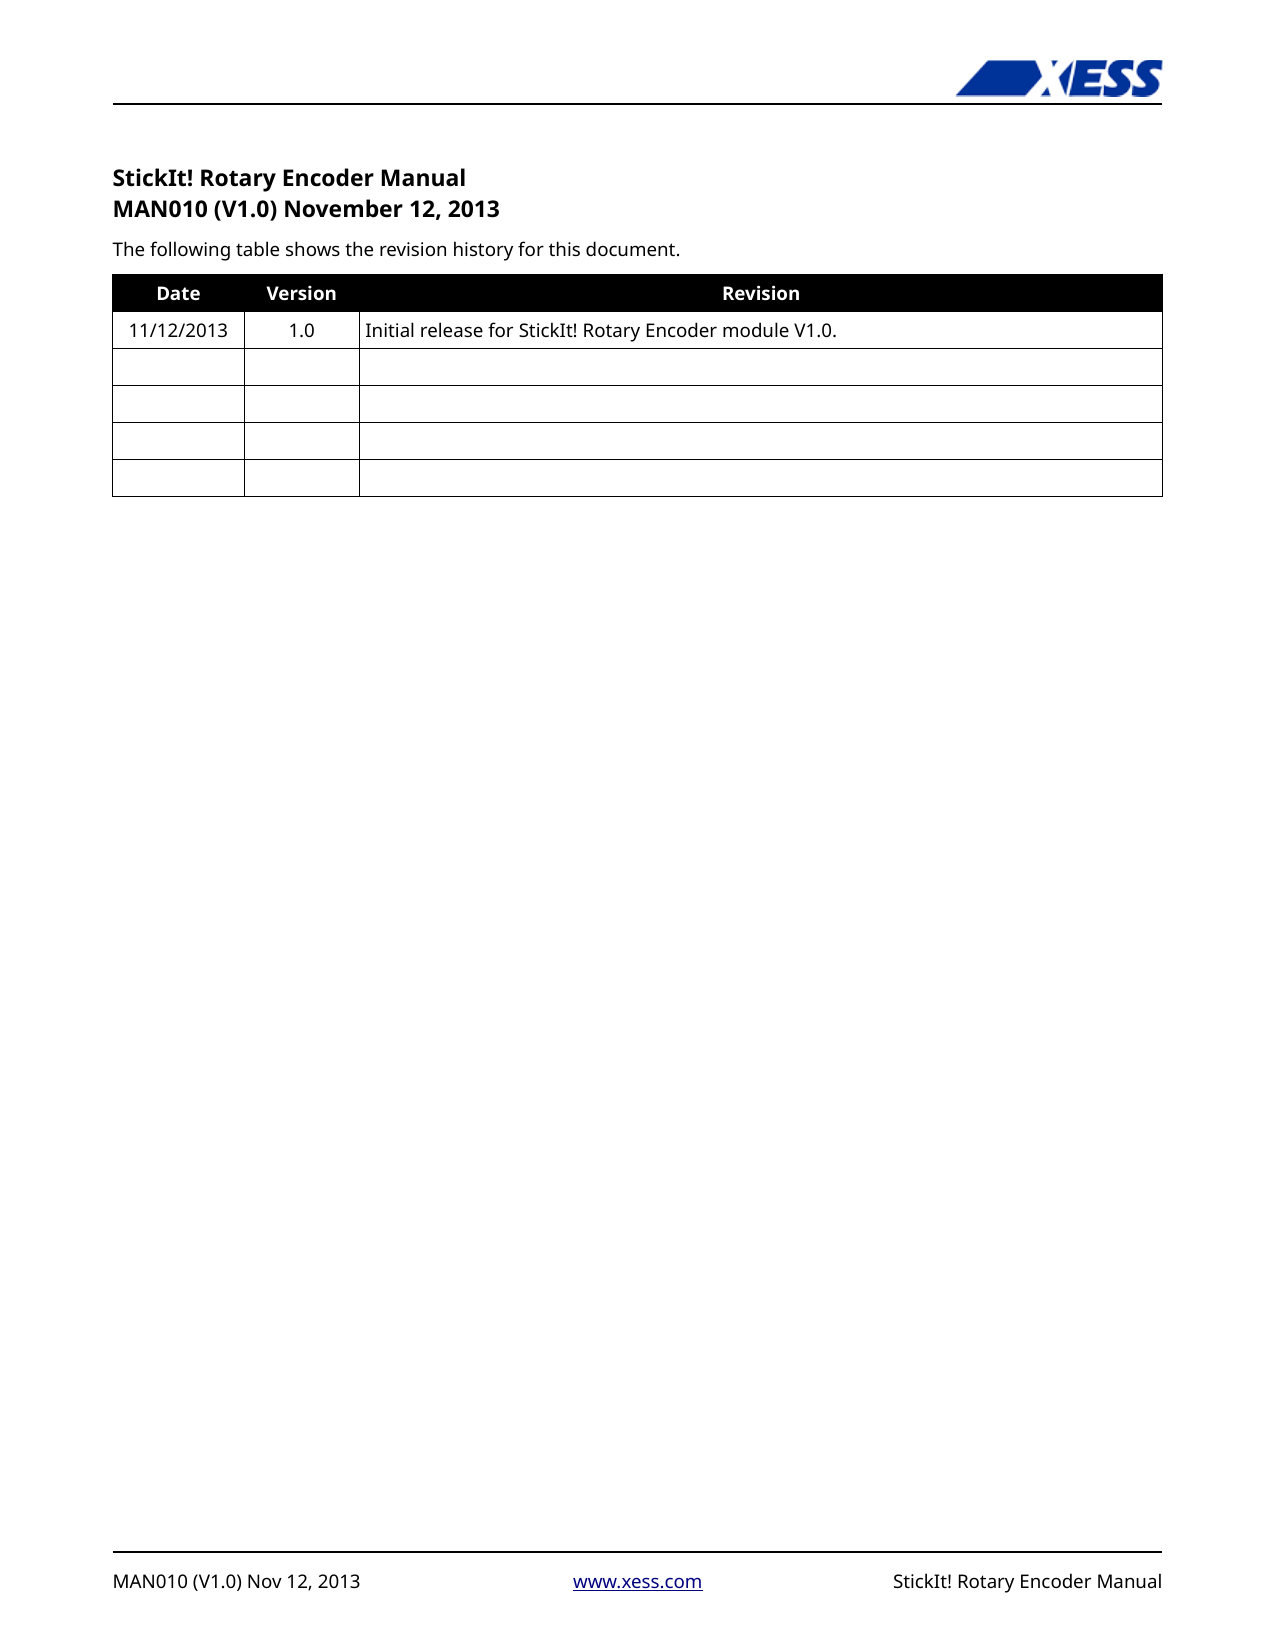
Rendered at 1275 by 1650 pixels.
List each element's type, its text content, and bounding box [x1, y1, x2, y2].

table_cell Initial release for StickIt! Rotary Encoder module V1.0. [360, 312, 1162, 348]
text StickIt! Rotary Encoder Manual MAN010 (V1.0) November 12, 2013 [112, 162, 1162, 224]
table_cell [360, 386, 1162, 422]
table_cell [360, 423, 1162, 459]
table_header Date [113, 275, 244, 311]
table_cell [113, 386, 244, 422]
table_cell [245, 460, 359, 496]
table_cell [113, 460, 244, 496]
table_cell [245, 349, 359, 385]
table_cell [360, 460, 1162, 496]
table_cell 1.0 [245, 312, 359, 348]
text The following table shows the revision history for this document. [112, 236, 1162, 262]
table_cell [113, 349, 244, 385]
table_cell [245, 423, 359, 459]
table_header Revision [360, 275, 1162, 311]
table_cell 11/12/2013 [113, 312, 244, 348]
picture [955, 60, 1163, 97]
table_cell [360, 349, 1162, 385]
table_cell [113, 423, 244, 459]
table_cell [245, 386, 359, 422]
table_header Version [245, 275, 359, 311]
